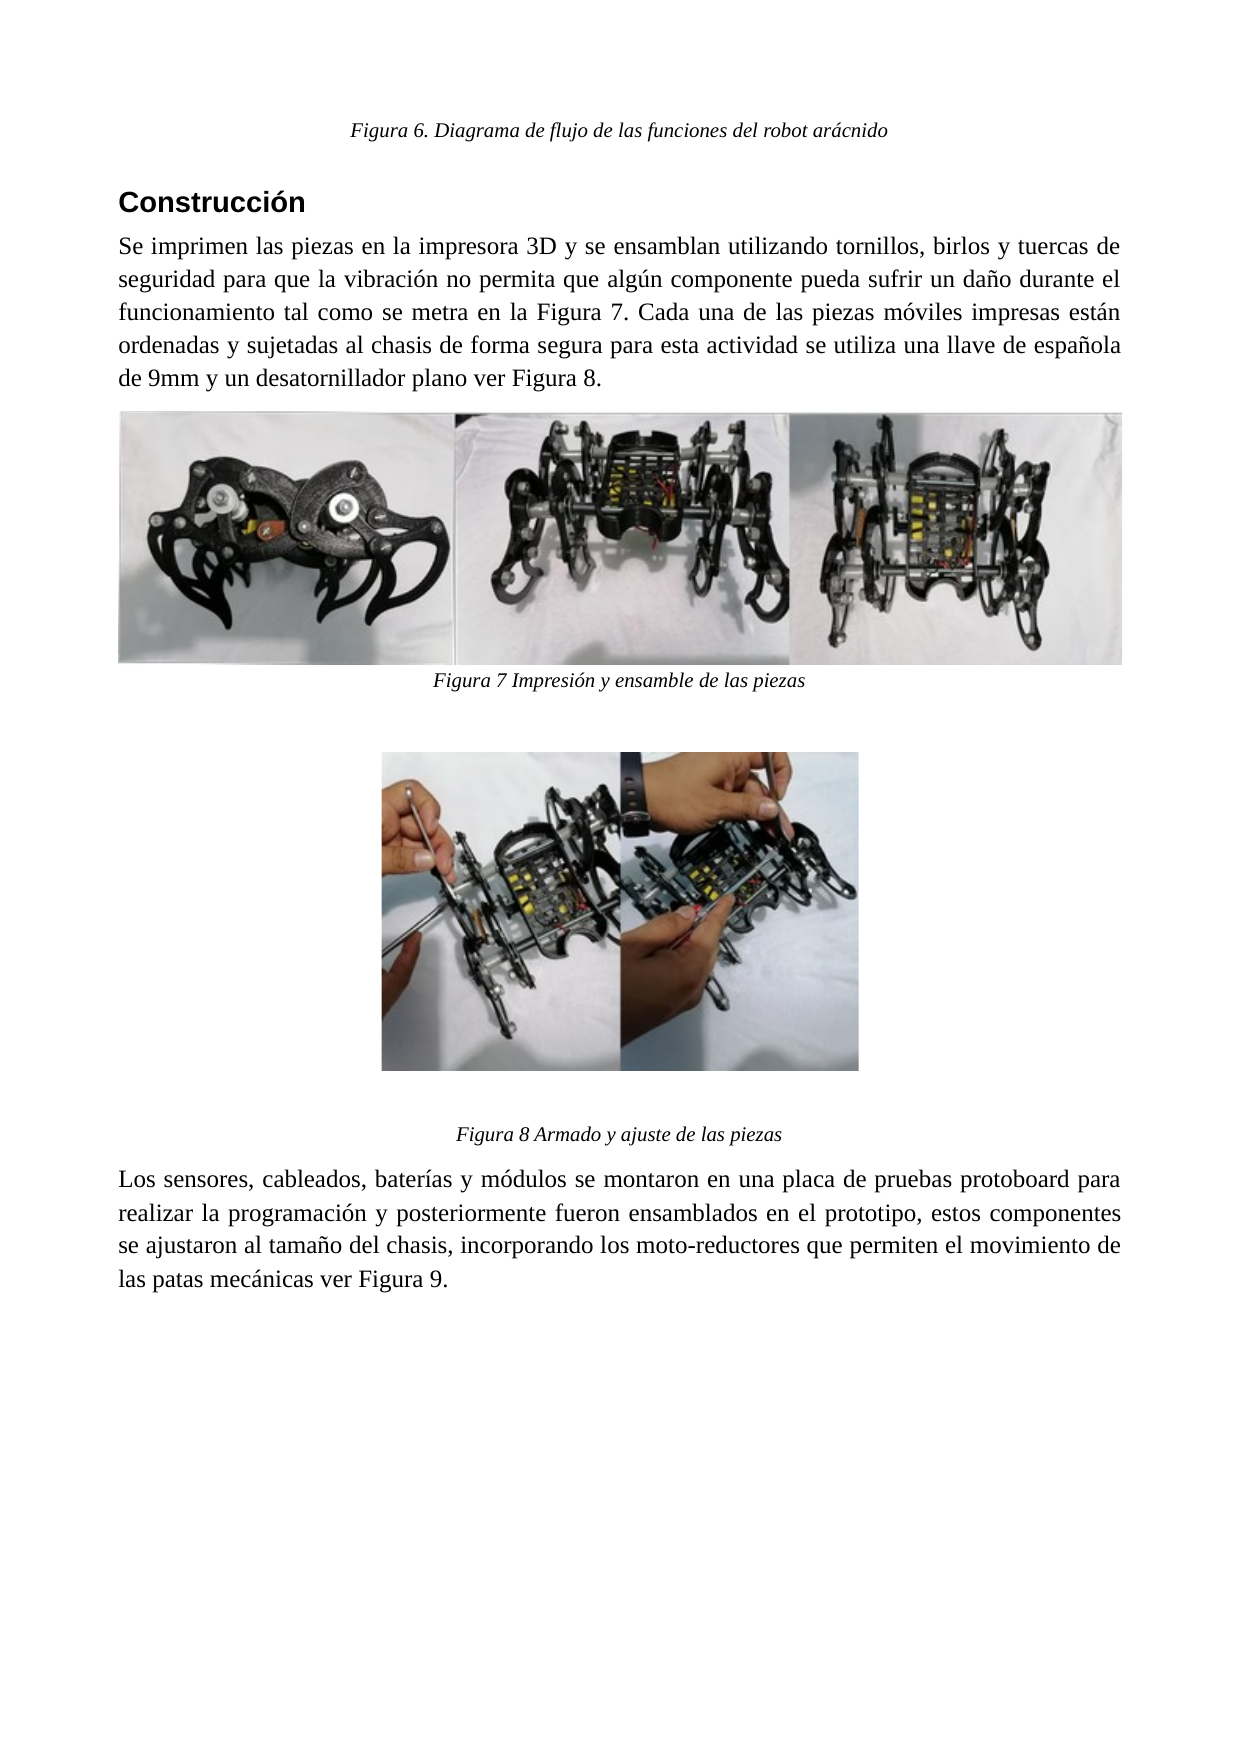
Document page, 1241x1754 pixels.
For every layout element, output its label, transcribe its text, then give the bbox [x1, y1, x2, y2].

text Se imprimen las piezas en la impresora 3D y se ensamblan utilizando tornillos, birlos y tuercas de seguridad para que la vibración no permita que algún componente pueda sufrir un daño durante el funcionamiento tal como se metra en la Figura 7. Cada una de las piezas móviles impresas están ordenadas y sujetadas al chasis de forma segura para esta actividad se utiliza una llave de española de 9mm y un desatornillador plano ver Figura 8. [118, 231, 1122, 392]
subtitle Construcción [118, 185, 1122, 219]
text Figura 8 Armado y ajuste de las piezas [118, 1122, 1122, 1146]
text Figura 6. Diagrama de flujo de las funciones del robot arácnido [118, 118, 1122, 142]
text Los sensores, cableados, baterías y módulos se montaron en una placa de pruebas protoboard para realizar la programación y posteriormente fueron ensamblados en el prototipo, estos componentes se ajustaron al tamaño del chasis, incorporando los moto-reductores que permiten el movimiento de las patas mecánicas ver Figura 9. [118, 1164, 1122, 1292]
text Figura 7 Impresión y ensamble de las piezas [118, 665, 1122, 692]
